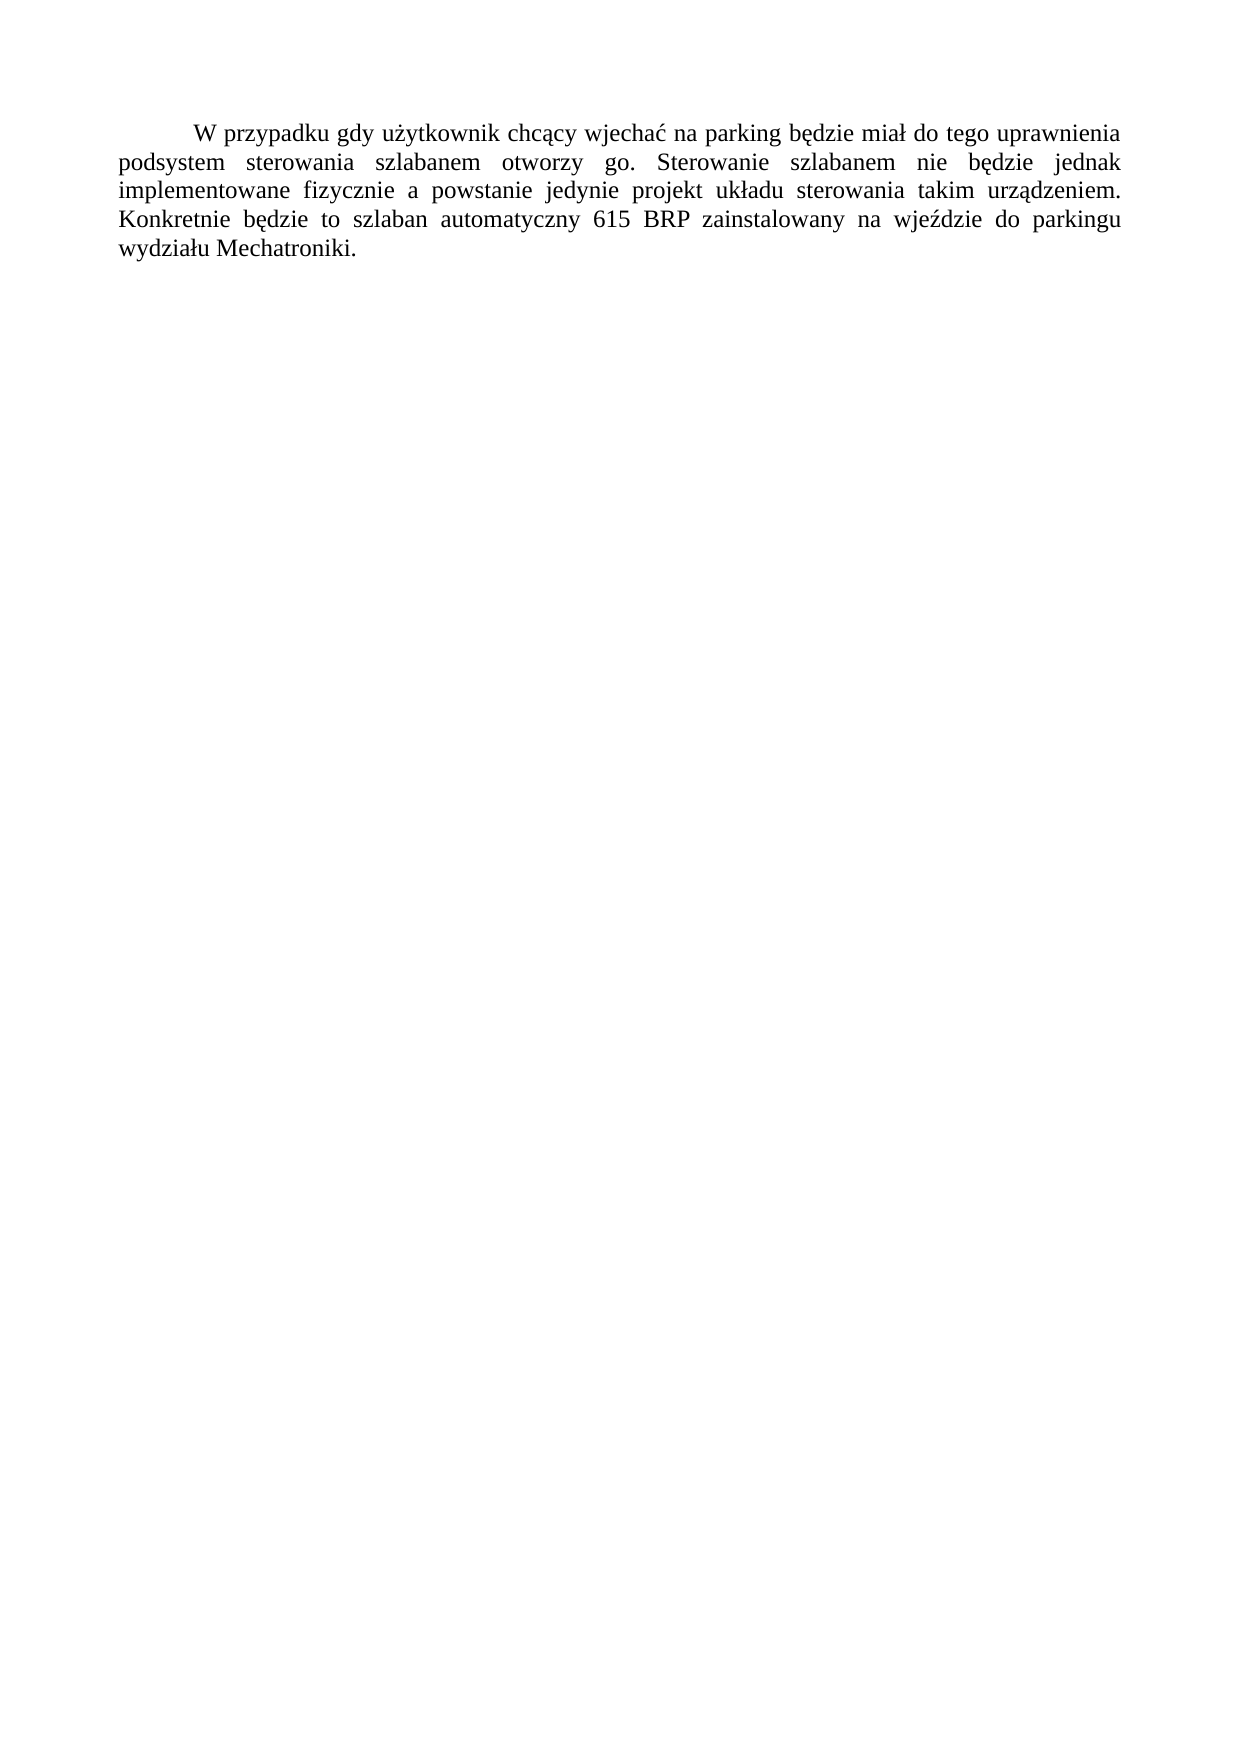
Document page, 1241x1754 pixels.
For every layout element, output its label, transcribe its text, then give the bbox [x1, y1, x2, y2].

text W przypadku gdy użytkownik chcący wjechać na parking będzie miał do tego uprawnienia podsystem sterowania szlabanem otworzy go. Sterowanie szlabanem nie będzie jednak implementowane fizycznie a powstanie jedynie projekt układu sterowania takim urządzeniem. Konkretnie będzie to szlaban automatyczny 615 BRP zainstalowany na wjeździe do parkingu wydziału Mechatroniki. [118, 118, 1122, 262]
